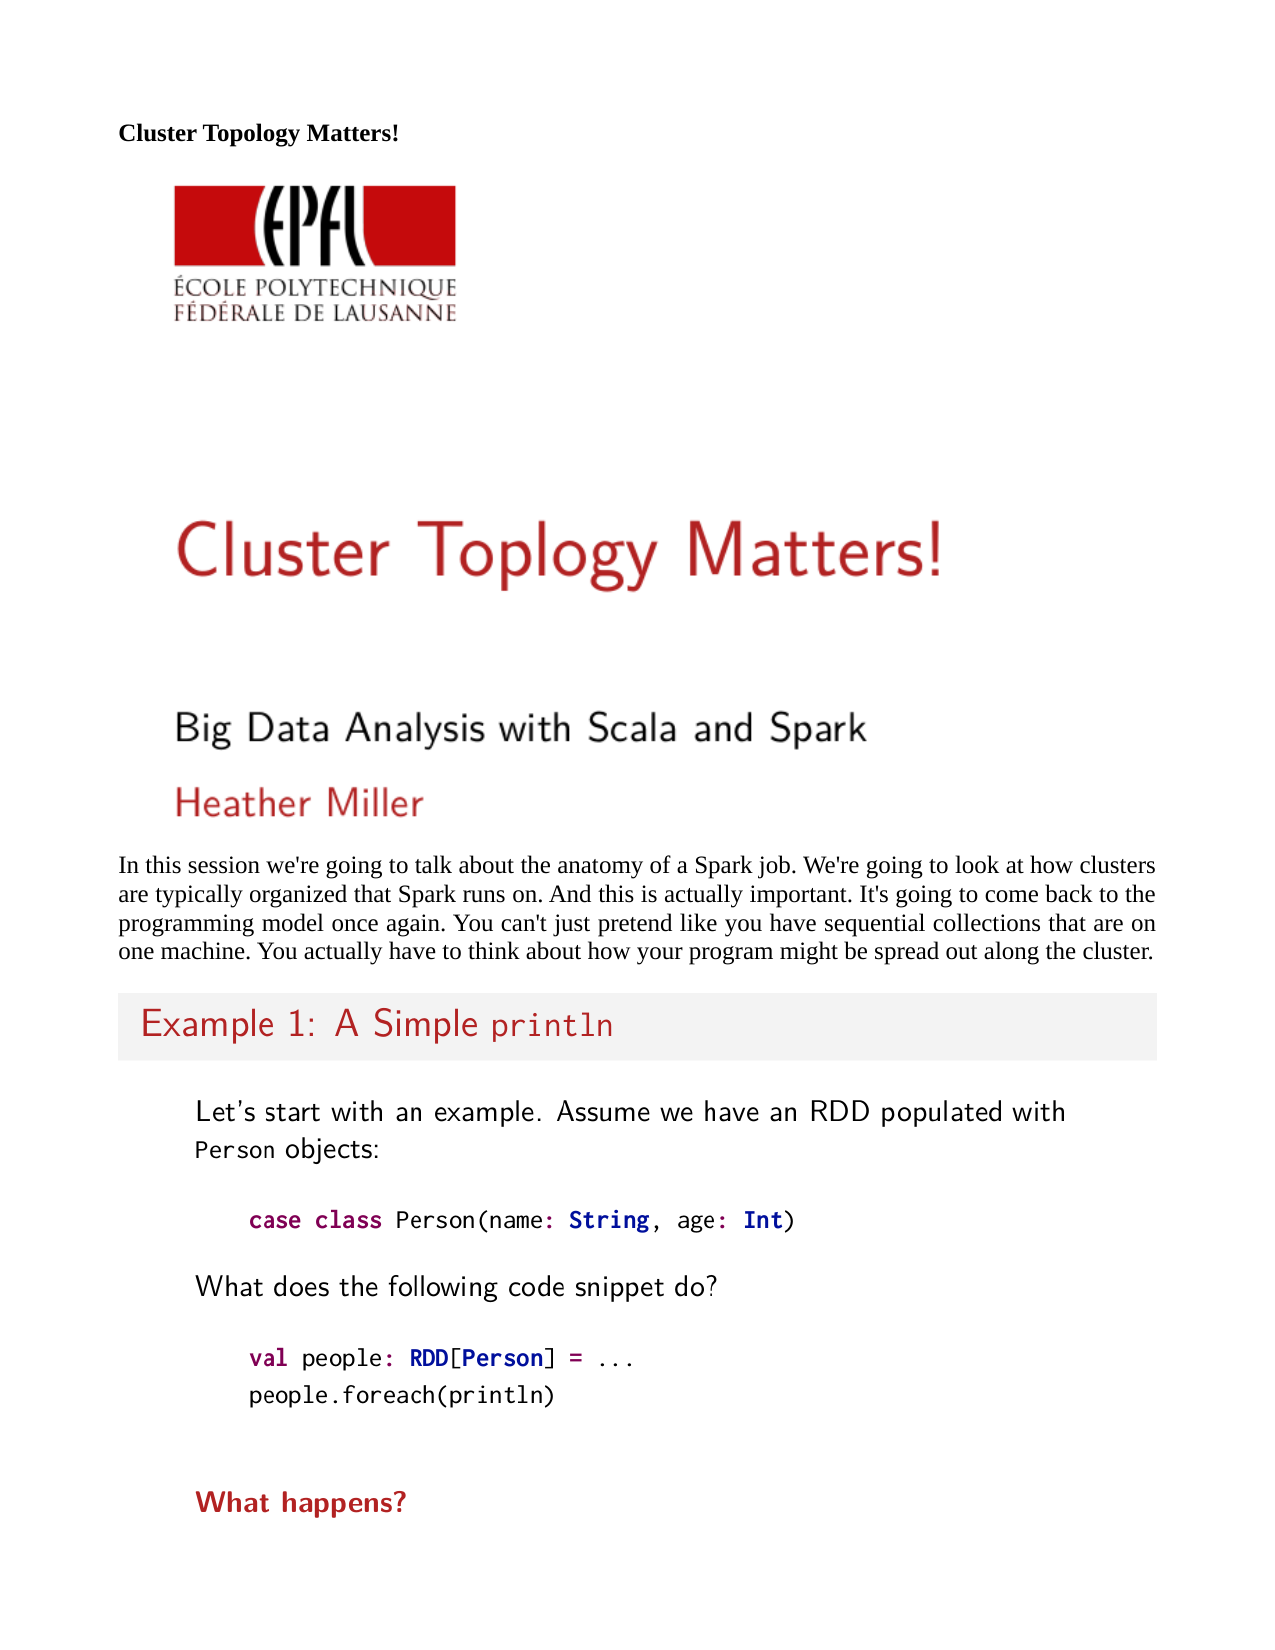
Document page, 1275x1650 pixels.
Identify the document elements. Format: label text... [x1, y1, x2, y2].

text Cluster Topology Matters! [118, 118, 1157, 147]
picture [118, 993, 1157, 1526]
text In this session we're going to talk about the anatomy of a Spark job. We're going to look at how clusters are typically organized that Spark runs on. And this is actually important. It's going to come back to the programming model once again. You can't just pretend like you have sequential collections that are on one machine. You actually have to think about how your program might be spread out along the cluster. [118, 850, 1157, 965]
picture [118, 175, 1157, 822]
